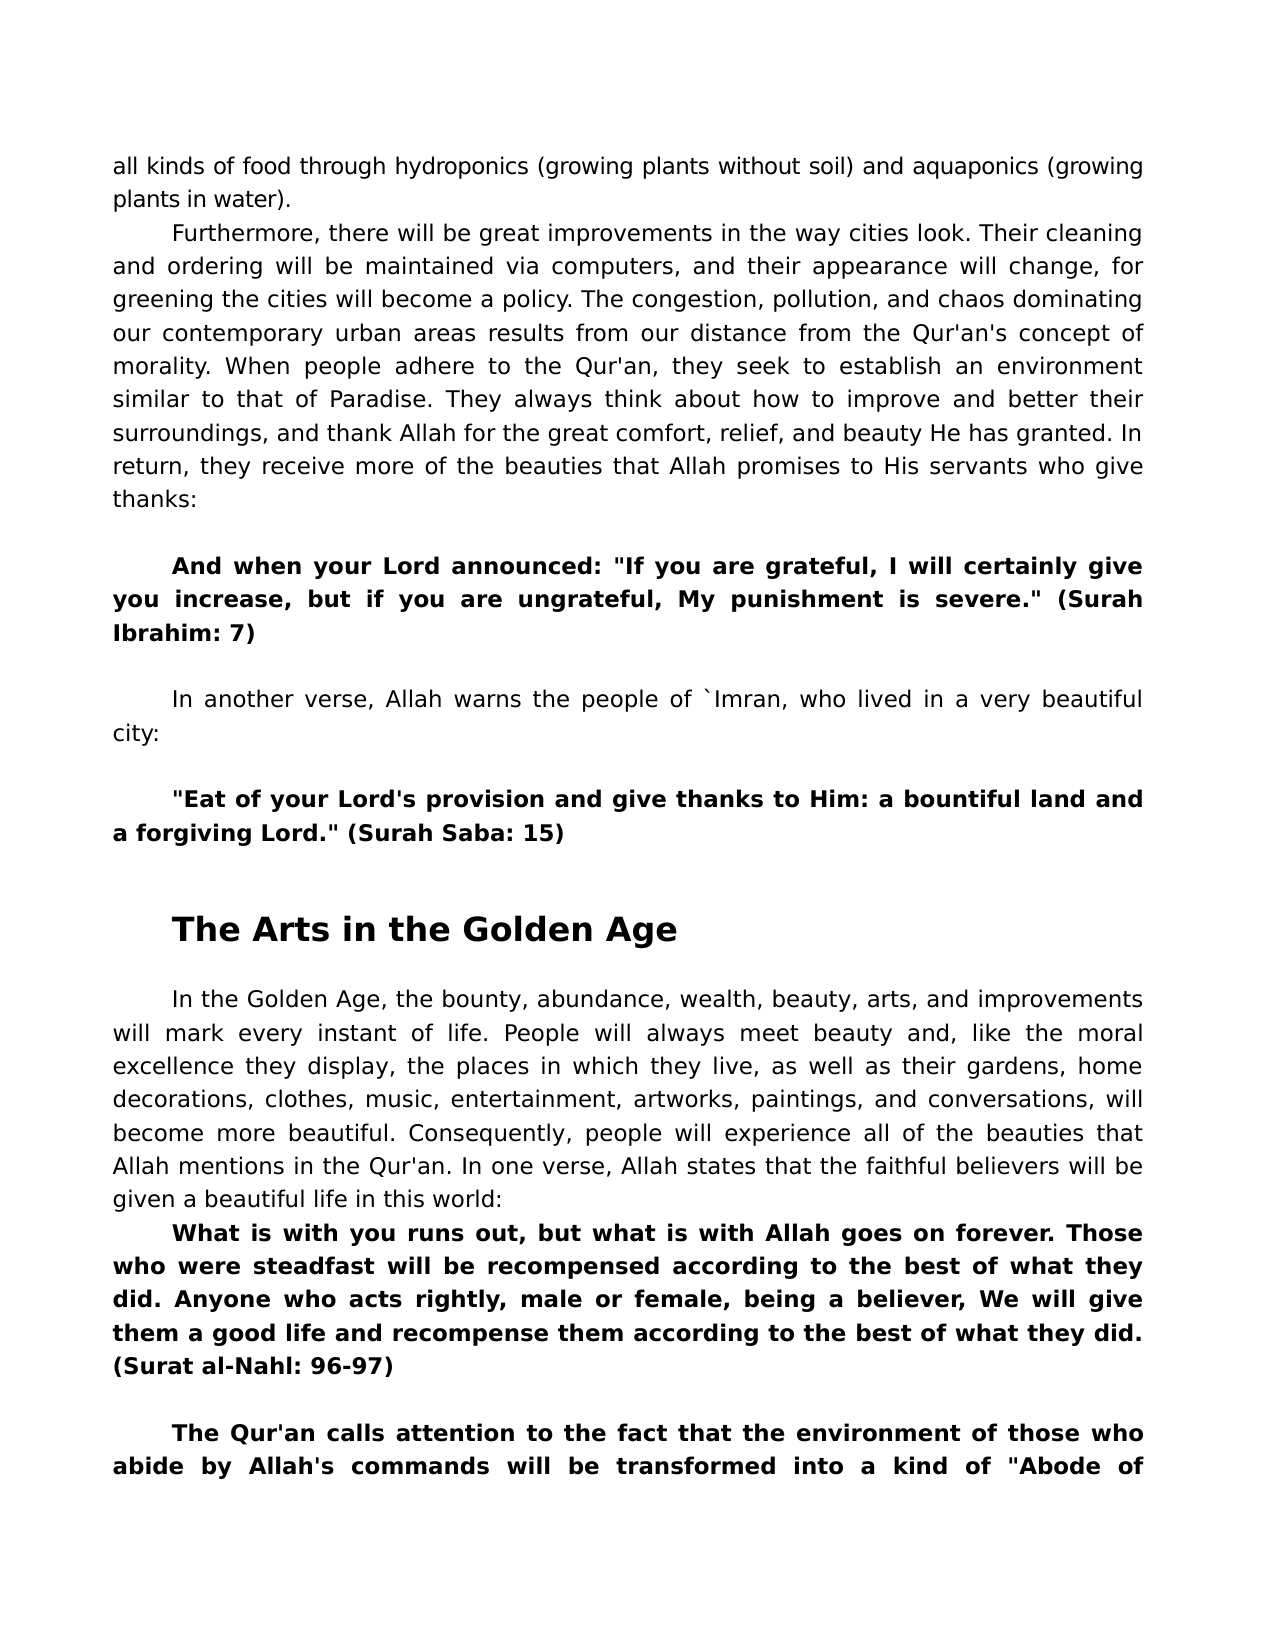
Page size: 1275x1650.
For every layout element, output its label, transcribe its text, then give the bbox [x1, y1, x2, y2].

text In the Golden Age, the bounty, abundance, wealth, beauty, arts, and improvements will mark every instant of life. People will always meet beauty and, like the moral excellence they display, the places in which they live, as well as their gardens, home decorations, clothes, music, entertainment, artworks, paintings, and conversations, will become more beautiful. Consequently, people will experience all of the beauties that Allah mentions in the Qur'an. In one verse, Allah states that the faithful believers will be given a beautiful life in this world: [112, 981, 1145, 1214]
text "Eat of your Lord's provision and give thanks to Him: a bountiful land and a forgiving Lord." (Surah Saba: 15) [112, 781, 1145, 848]
text The Arts in the Golden Age [112, 914, 1145, 948]
text What is with you runs out, but what is with Allah goes on forever. Those who were steadfast will be recompensed according to the best of what they did. Anyone who acts rightly, male or female, being a believer, We will give them a good life and recompense them according to the best of what they did. (Surat al-Nahl: 96-97) [112, 1214, 1145, 1381]
text And when your Lord announced: "If you are grateful, I will certainly give you increase, but if you are ungrateful, My punishment is severe." (Surah Ibrahim: 7) [112, 548, 1145, 648]
text In another verse, Allah warns the people of `Imran, who lived in a very beautiful city: [112, 681, 1145, 748]
text Furthermore, there will be great improvements in the way cities look. Their cleaning and ordering will be maintained via computers, and their appearance will change, for greening the cities will become a policy. The congestion, pollution, and chaos dominating our contemporary urban areas results from our distance from the Qur'an's concept of morality. When people adhere to the Qur'an, they seek to establish an environment similar to that of Paradise. They always think about how to improve and better their surroundings, and thank Allah for the great comfort, relief, and beauty He has granted. In return, they receive more of the beauties that Allah promises to His servants who give thanks: [112, 214, 1145, 514]
text The Qur'an calls attention to the fact that the environment of those who abide by Allah's commands will be transformed into a kind of "Abode of [112, 1414, 1145, 1481]
text all kinds of food through hydroponics (growing plants without soil) and aquaponics (growing plants in water). [112, 148, 1145, 214]
